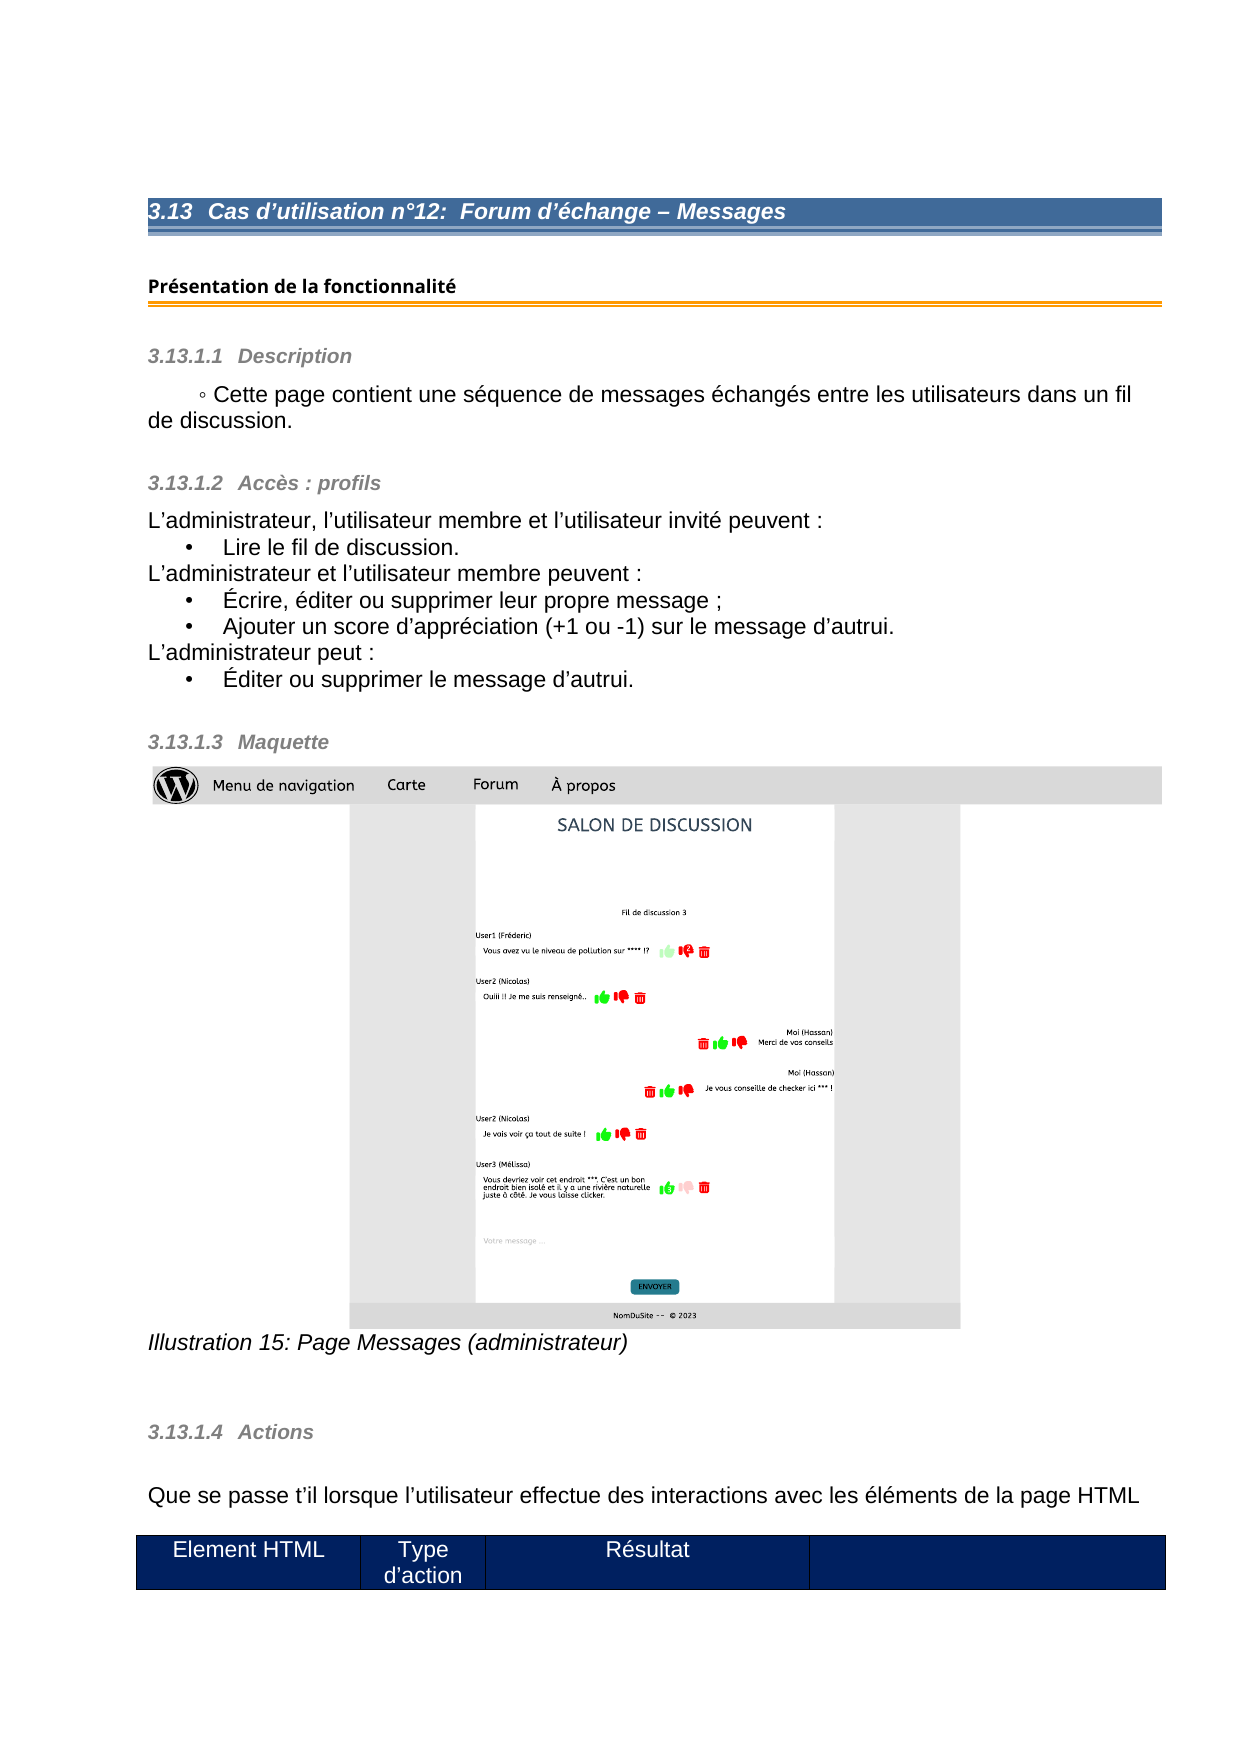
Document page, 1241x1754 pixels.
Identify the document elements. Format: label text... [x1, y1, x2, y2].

subtitle Cas d’utilisation n°12: Forum d’échange – Messages [148, 198, 1162, 226]
table_header Type d’action [361, 1536, 485, 1589]
subtitle Accès : profils [148, 471, 1162, 495]
table_header Element HTML [137, 1536, 360, 1589]
text ◦ Cette page contient une séquence de messages échangés entre les utilisateurs dans un fil de discussion. [148, 381, 1162, 433]
subtitle Présentation de la fonctionnalité [148, 273, 1162, 301]
text L’administrateur peut : [148, 639, 1162, 666]
list Lire le fil de discussion. [185, 534, 1162, 560]
list Écrire, éditer ou supprimer leur propre message ; [185, 587, 1162, 613]
text L’administrateur, l’utilisateur membre et l’utilisateur invité peuvent : [148, 507, 1162, 534]
subtitle Actions [148, 1419, 1162, 1443]
subtitle Description [148, 344, 1162, 368]
table_header [810, 1536, 1165, 1589]
text Que se passe t’il lorsque l’utilisateur effectue des interactions avec les éléments de la page HTML [148, 1482, 1162, 1509]
text L’administrateur et l’utilisateur membre peuvent : [148, 560, 1162, 587]
table_header Résultat [486, 1536, 809, 1589]
subtitle Maquette [148, 729, 1162, 753]
text Illustration 15: Page Messages (administrateur) [148, 1329, 1162, 1356]
list Éditer ou supprimer le message d’autrui. [185, 666, 1162, 692]
list Ajouter un score d’appréciation (+1 ou -1) sur le message d’autrui. [185, 613, 1162, 639]
